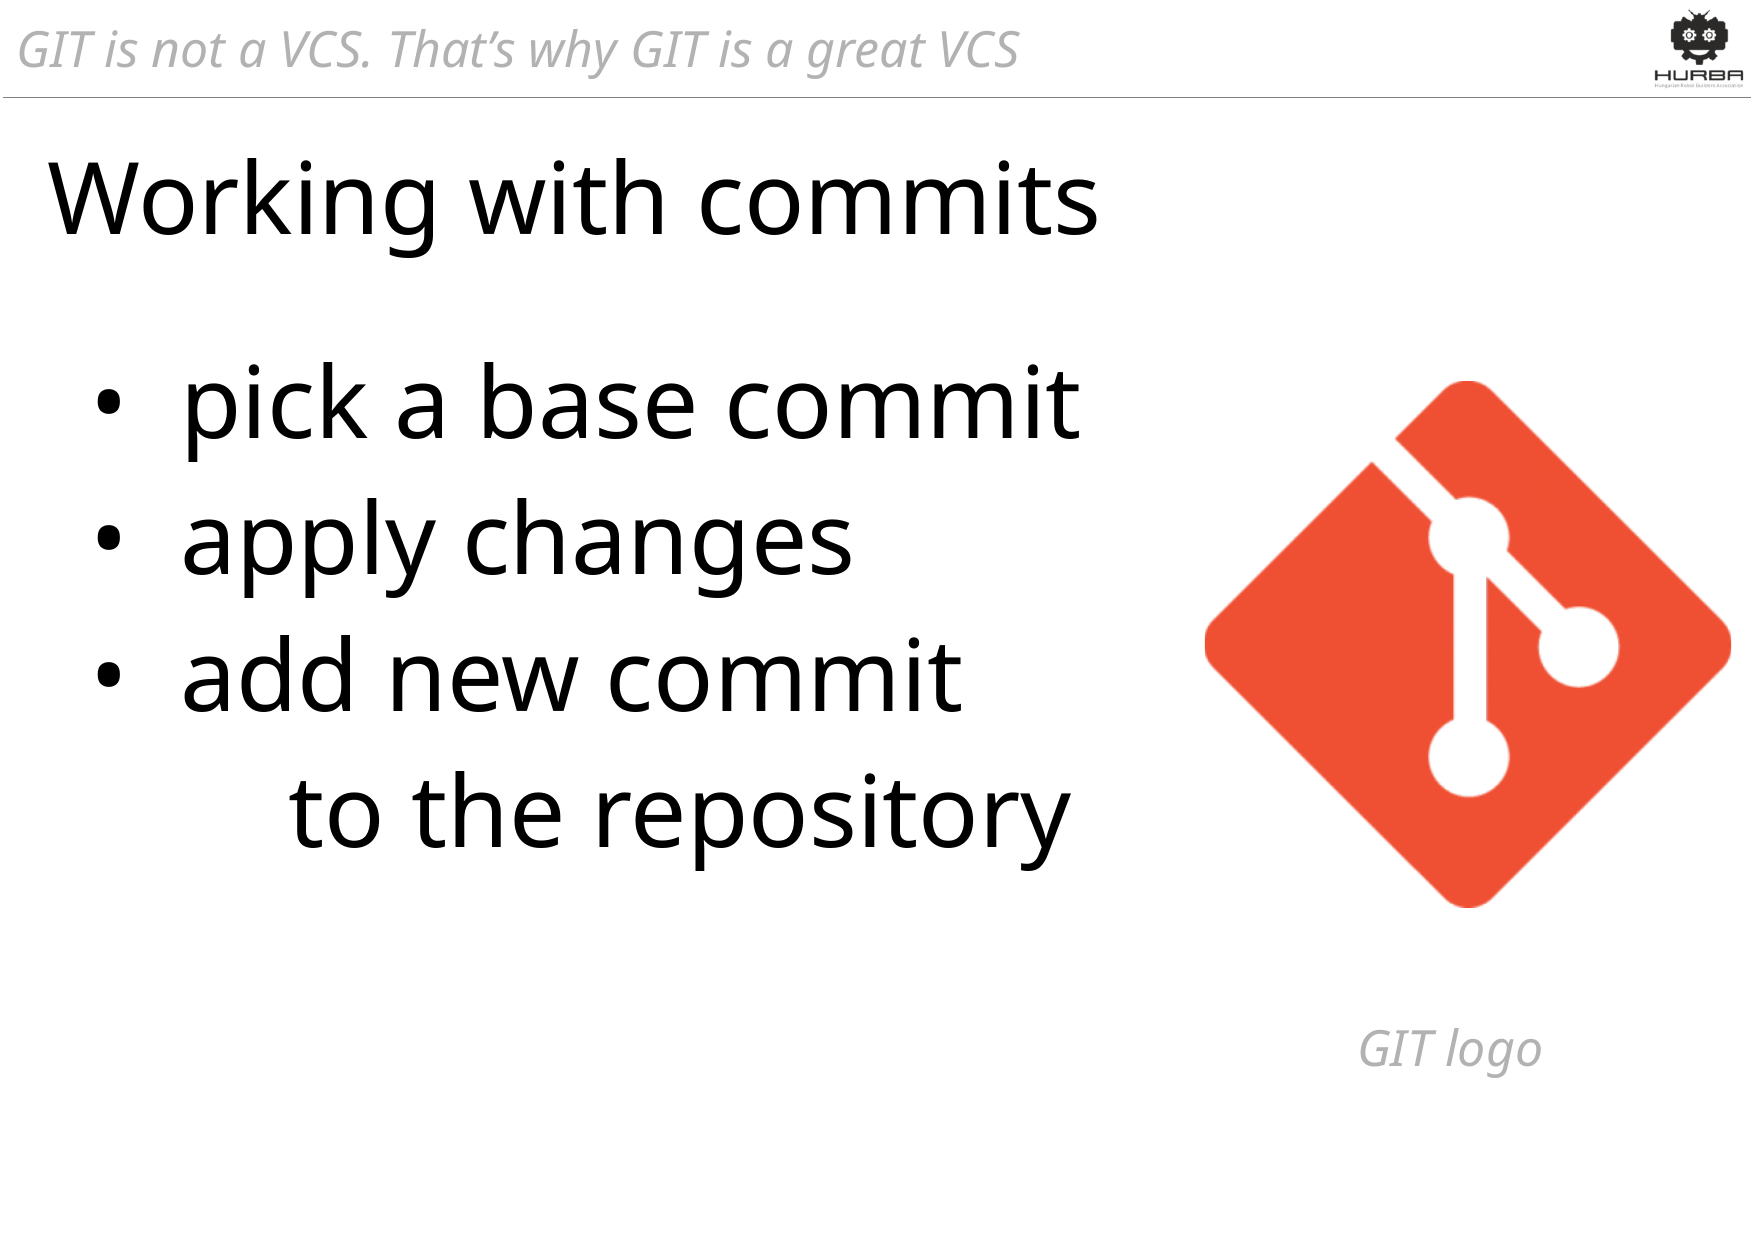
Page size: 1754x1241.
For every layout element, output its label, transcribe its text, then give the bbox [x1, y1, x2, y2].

text [1732, 604, 1751, 740]
text • add new commit [3, 604, 1204, 740]
picture [1644, 3, 1754, 102]
text • apply changes [3, 468, 1204, 604]
text Working with commits [3, 127, 1751, 263]
picture [1204, 381, 1732, 908]
text [1732, 468, 1751, 604]
text GIT logo [3, 1013, 1751, 1081]
text [1732, 740, 1751, 877]
text to the repository [3, 740, 1204, 877]
text • pick a base commit [3, 332, 1751, 468]
